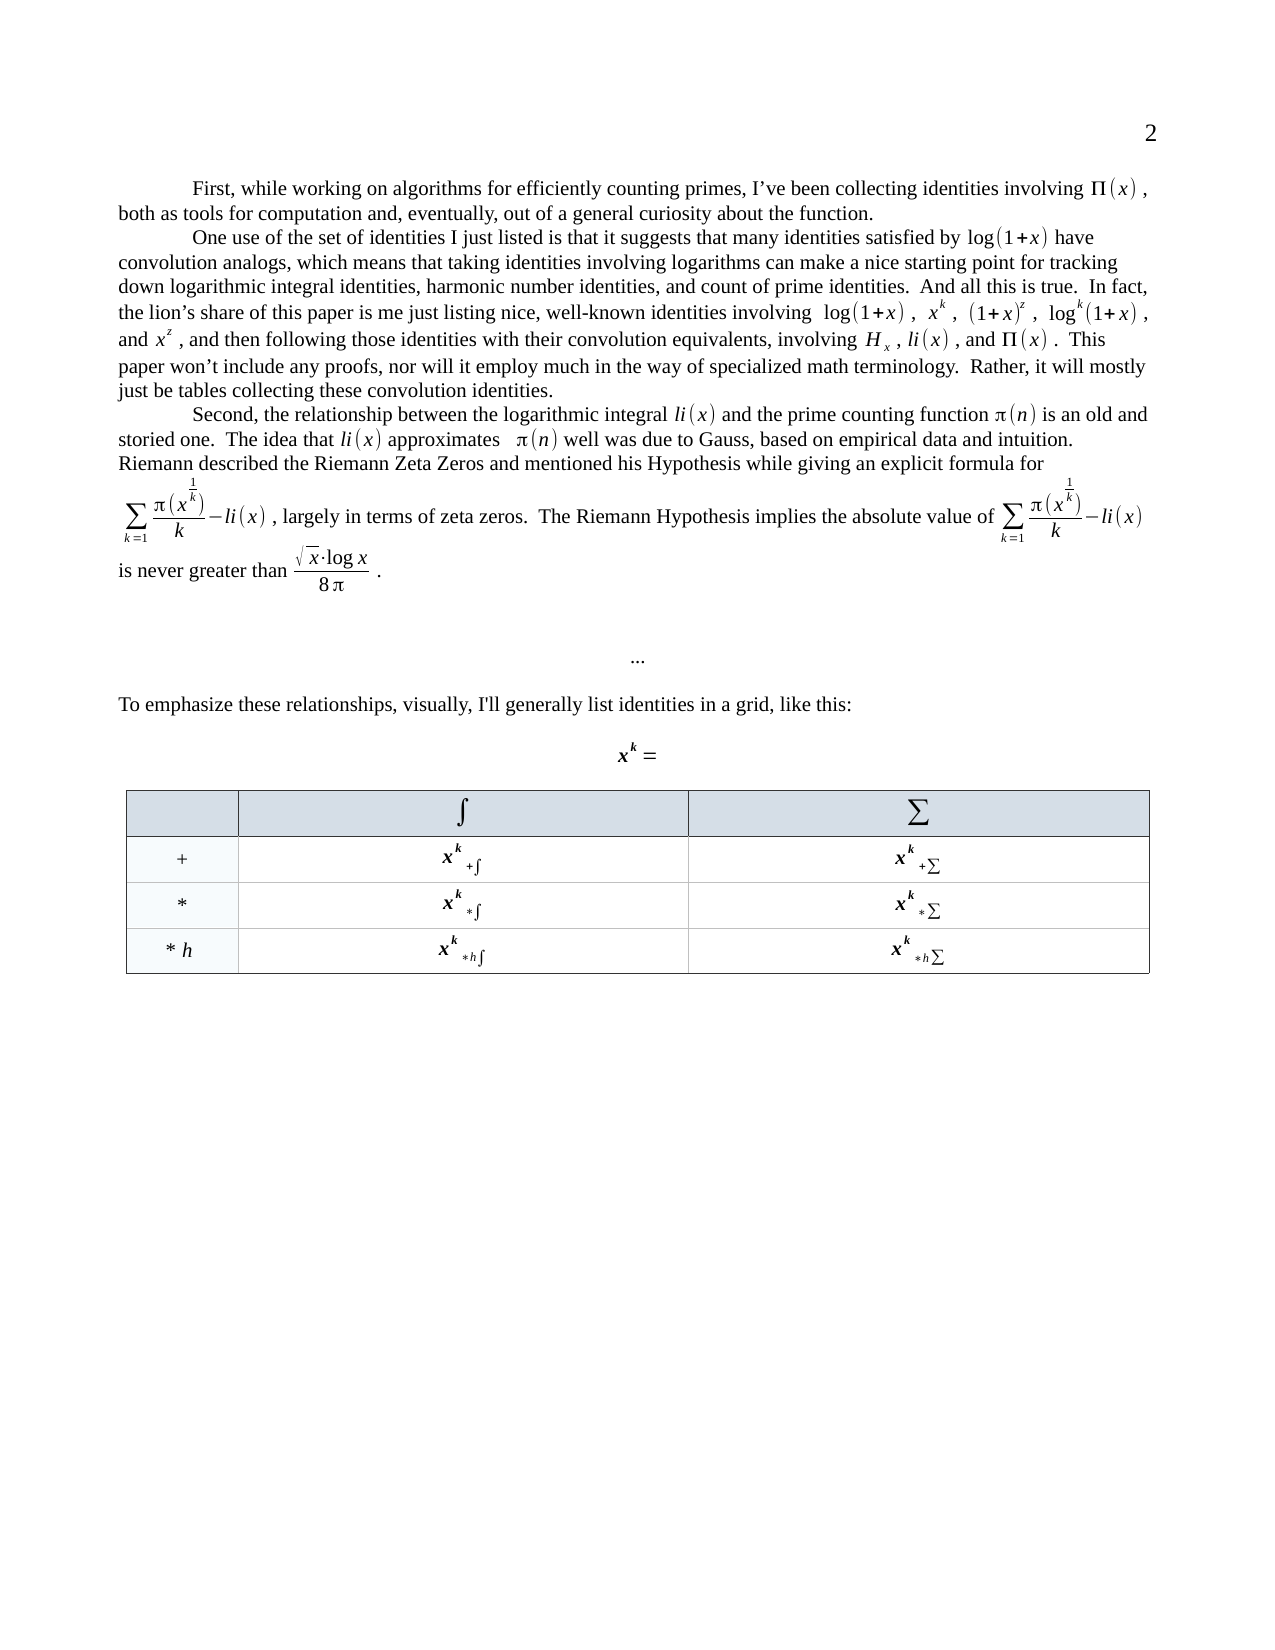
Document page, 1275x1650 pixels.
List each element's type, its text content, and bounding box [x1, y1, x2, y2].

text Second, the relationship between the logarithmic integraland the prime counting functionis an old and storied one. The idea thatapproximates well was due to Gauss, based on empirical data and intuition. Riemann described the Riemann Zeta Zeros and mentioned his Hypothesis while giving an explicit formula for, largely in terms of zeta zeros. The Riemann Hypothesis implies the absolute value ofis never greater than. [118, 402, 1157, 596]
table_cell * [127, 883, 238, 927]
table_cell [239, 883, 688, 927]
table_header [239, 791, 688, 836]
text ... [118, 644, 1157, 668]
text One use of the set of identities I just listed is that it suggests that many identities satisfied byhave convolution analogs, which means that taking identities involving logarithms can make a nice starting point for tracking down logarithmic integral identities, harmonic number identities, and count of prime identities. And all this is true. In fact, the lion’s share of this paper is me just listing nice, well-known identities involving , , , , and, and then following those identities with their convolution equivalents, involving,, and. This paper won’t include any proofs, nor will it employ much in the way of specialized math terminology. Rather, it will mostly just be tables collecting these convolution identities. [118, 225, 1157, 402]
text To emphasize these relationships, visually, I'll generally list identities in a grid, like this: [118, 692, 1157, 716]
table_cell [689, 929, 1149, 973]
table_cell [689, 837, 1149, 882]
table_header [127, 791, 238, 836]
table_cell [239, 929, 688, 973]
table_cell [239, 837, 688, 882]
table_cell + [127, 837, 238, 882]
table_header [689, 791, 1149, 836]
table_cell [689, 883, 1149, 927]
text First, while working on algorithms for efficiently counting primes, I’ve been collecting identities involving, both as tools for computation and, eventually, out of a general curiosity about the function. [118, 176, 1157, 225]
table_cell * [127, 929, 238, 973]
